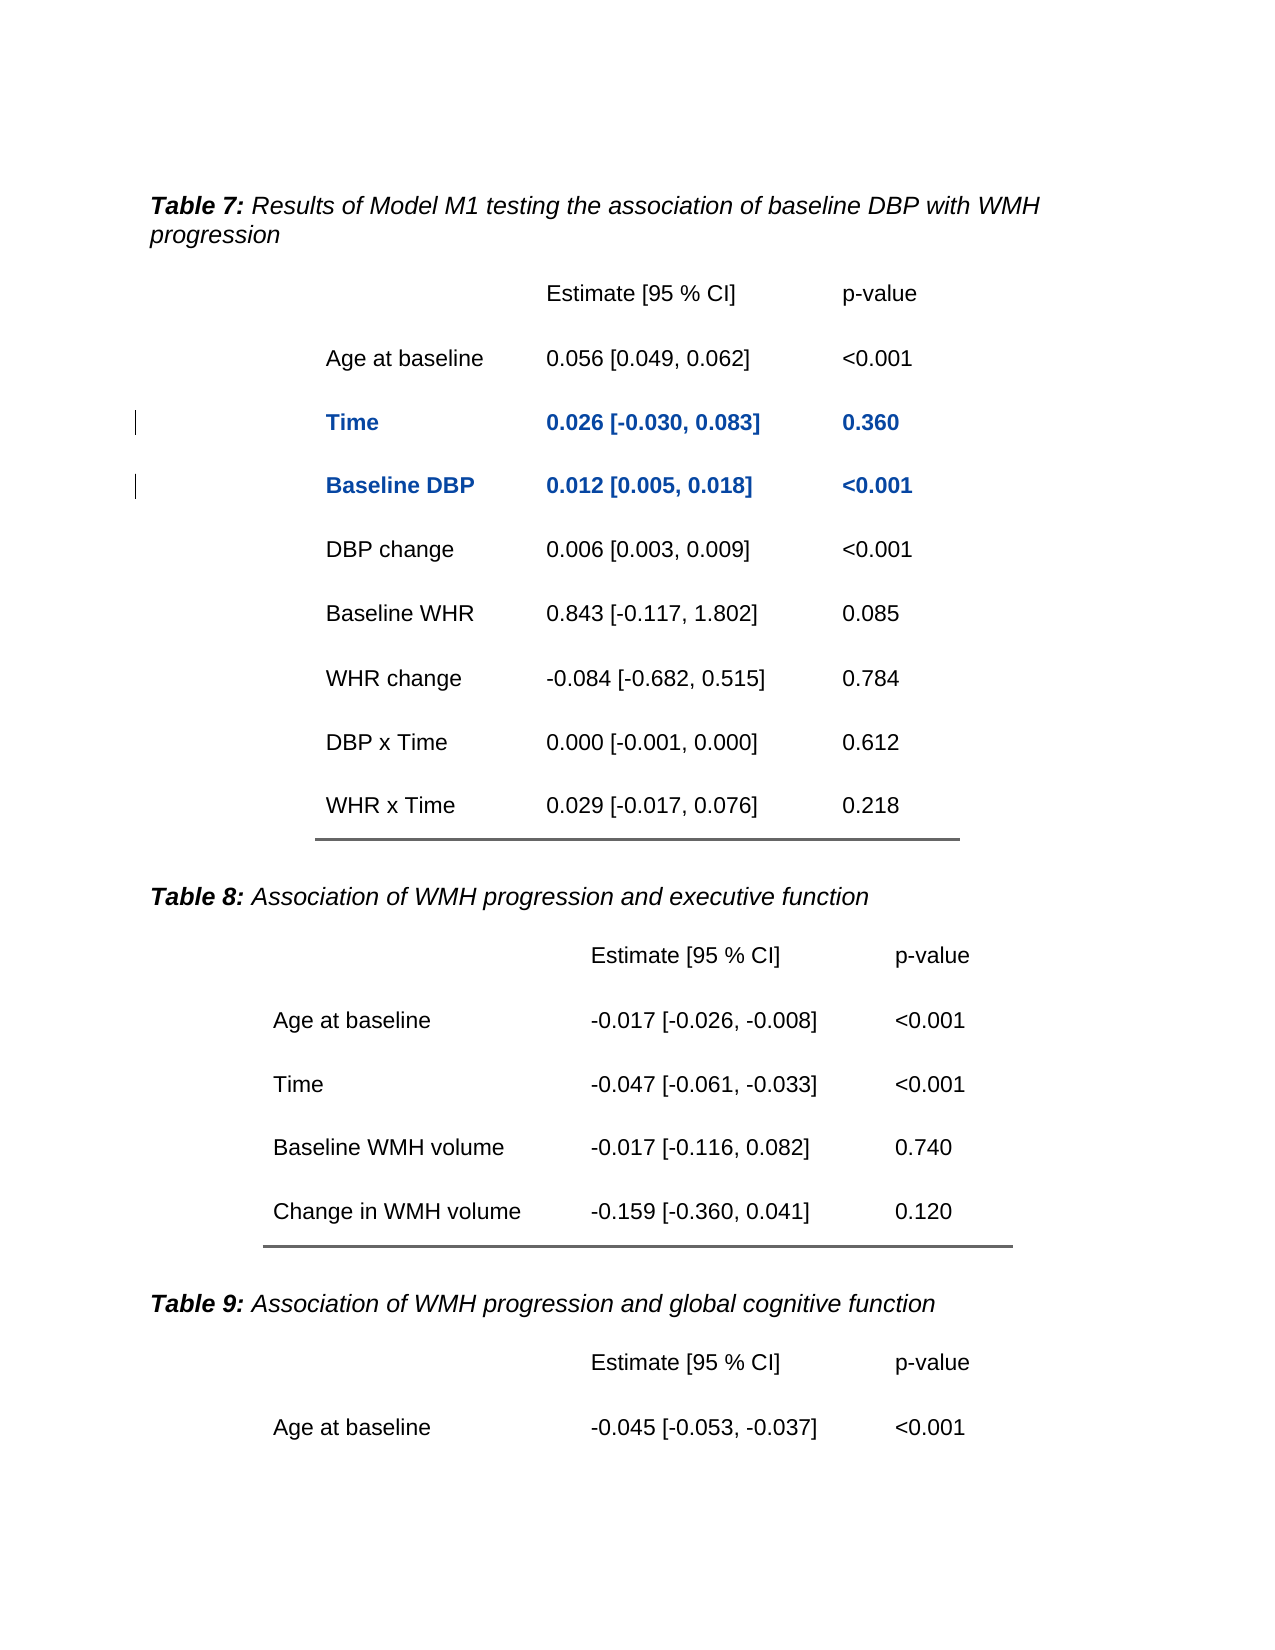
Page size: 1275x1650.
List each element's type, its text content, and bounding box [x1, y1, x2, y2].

table_cell Baseline WMH volume [263, 1116, 580, 1179]
table_cell -0.045 [-0.053, -0.037] [580, 1395, 884, 1460]
table_header [263, 1330, 580, 1395]
table_cell <0.001 [832, 326, 960, 391]
table_cell <0.001 [832, 455, 960, 518]
table_header Estimate [95 % CI] [580, 1330, 884, 1395]
table_header p-value [884, 1330, 1013, 1395]
table_cell 0.120 [884, 1180, 1013, 1244]
table_cell -0.017 [-0.026, -0.008] [580, 988, 884, 1053]
table_cell Time [315, 391, 536, 454]
table_header [263, 923, 580, 988]
table_cell <0.001 [884, 1395, 1013, 1460]
table_cell 0.740 [884, 1116, 1013, 1179]
table_cell DBP change [315, 518, 536, 583]
table_cell Change in WMH volume [263, 1180, 580, 1244]
table_cell WHR change [315, 646, 536, 711]
table_cell -0.159 [-0.360, 0.041] [580, 1180, 884, 1244]
table_cell <0.001 [884, 1053, 1013, 1116]
table_cell Age at baseline [315, 326, 536, 391]
table_cell Baseline WHR [315, 583, 536, 646]
table_cell -0.017 [-0.116, 0.082] [580, 1116, 884, 1179]
table_cell <0.001 [832, 518, 960, 583]
table_cell 0.085 [832, 583, 960, 646]
table_cell Time [263, 1053, 580, 1116]
table_cell WHR x Time [315, 774, 536, 837]
table_cell 0.029 [-0.017, 0.076] [536, 774, 832, 837]
table_cell <0.001 [884, 988, 1013, 1053]
table_cell 0.843 [-0.117, 1.802] [536, 583, 832, 646]
table_header Estimate [95 % CI] [536, 261, 832, 326]
text Table 9: Association of WMH progression and global cognitive function [150, 1289, 1125, 1318]
table_cell -0.047 [-0.061, -0.033] [580, 1053, 884, 1116]
table_cell -0.084 [-0.682, 0.515] [536, 646, 832, 711]
table_cell 0.006 [0.003, 0.009] [536, 518, 832, 583]
table_header p-value [832, 261, 960, 326]
text Table 7: Results of Model M1 testing the association of baseline DBP with WMH progression [150, 191, 1125, 249]
table_header [315, 261, 536, 326]
table_cell 0.012 [0.005, 0.018] [536, 455, 832, 518]
table_cell Age at baseline [263, 1395, 580, 1460]
table_cell DBP x Time [315, 711, 536, 774]
text Table 8: Association of WMH progression and executive function [150, 882, 1125, 911]
table_cell 0.218 [832, 774, 960, 837]
table_cell 0.360 [832, 391, 960, 454]
table_cell 0.612 [832, 711, 960, 774]
table_cell 0.026 [-0.030, 0.083] [536, 391, 832, 454]
table_cell Age at baseline [263, 988, 580, 1053]
table_header Estimate [95 % CI] [580, 923, 884, 988]
table_cell Baseline DBP [315, 455, 536, 518]
table_cell 0.000 [-0.001, 0.000] [536, 711, 832, 774]
table_cell 0.784 [832, 646, 960, 711]
table_header p-value [884, 923, 1013, 988]
table_cell 0.056 [0.049, 0.062] [536, 326, 832, 391]
